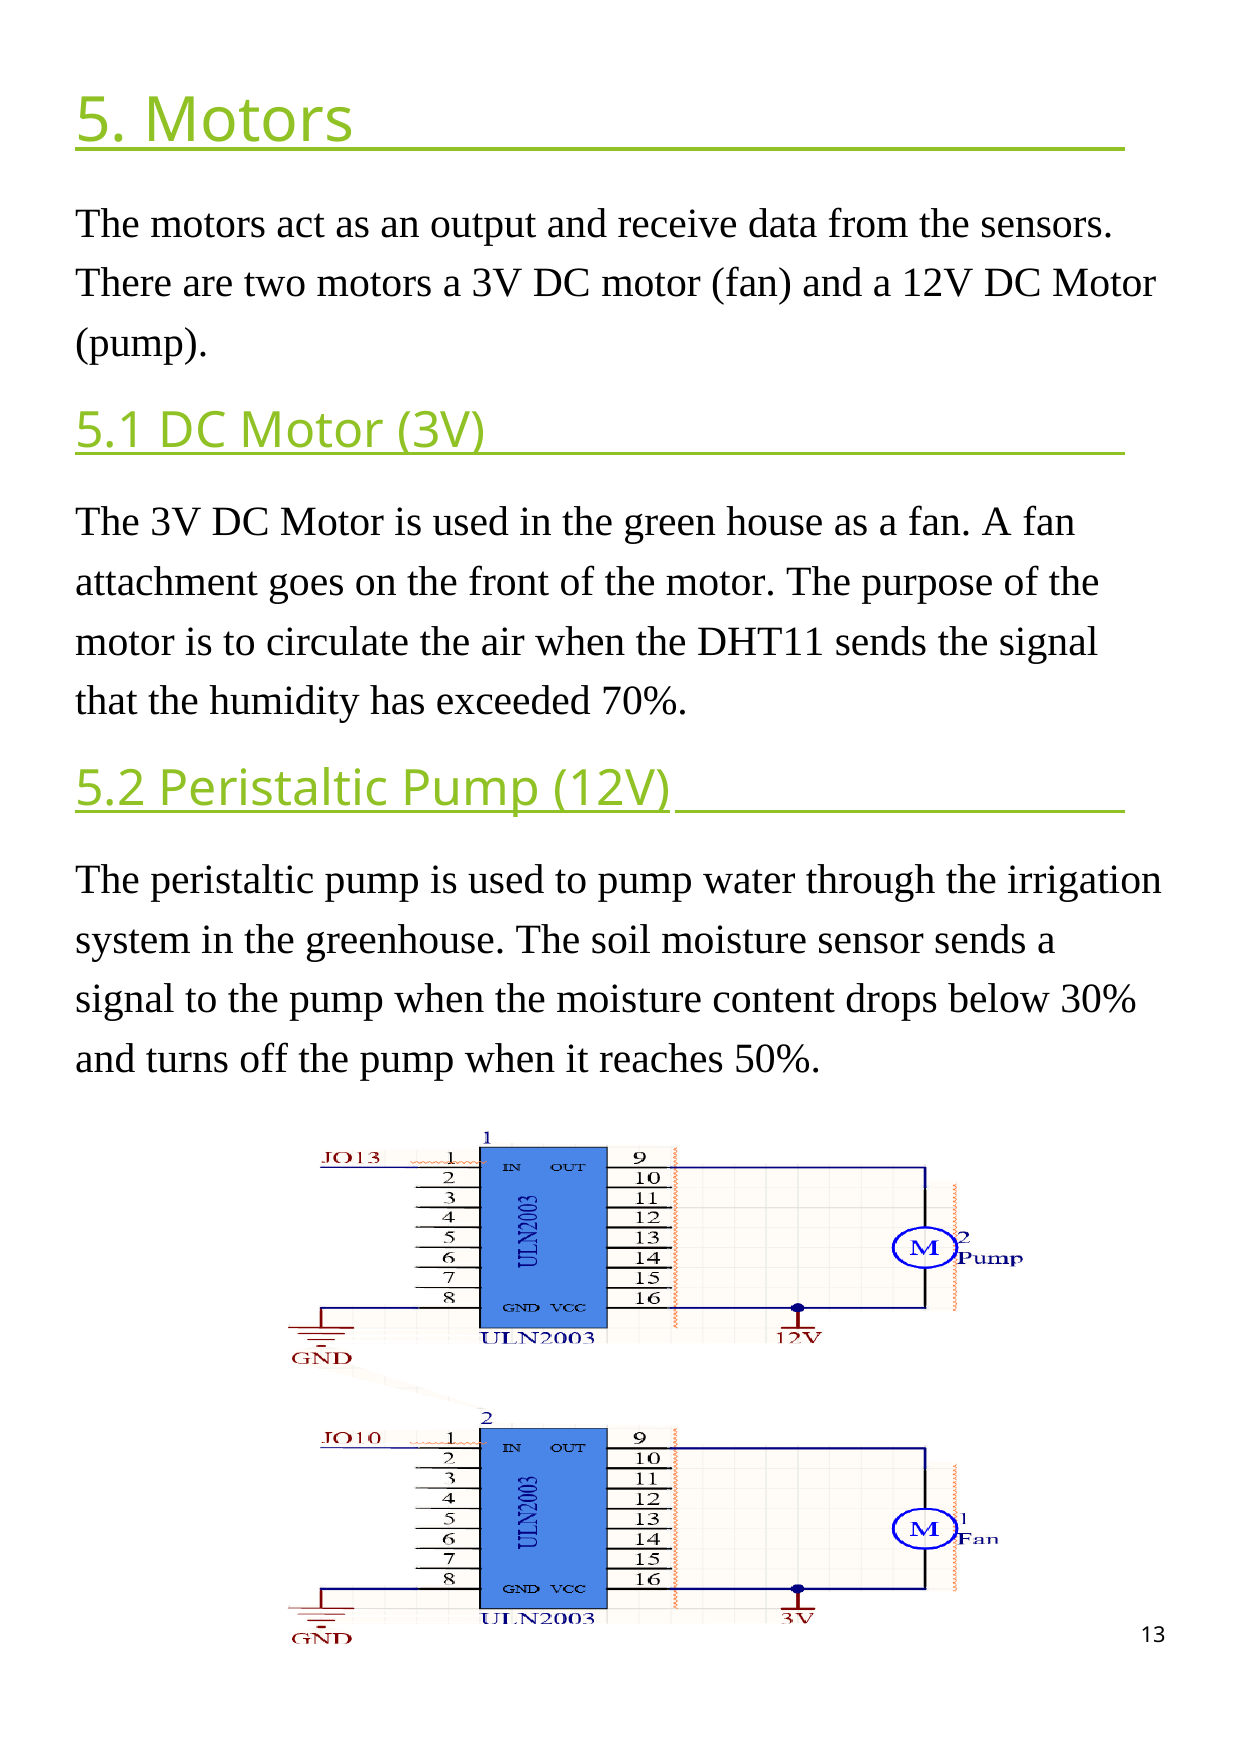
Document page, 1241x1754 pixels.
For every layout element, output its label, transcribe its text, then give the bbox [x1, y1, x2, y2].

text 5. Motors [75, 75, 1165, 160]
text 5.1 DC Motor (3V) [75, 394, 1165, 462]
text The 3V DC Motor is used in the green house as a fan. A fan attachment goes on the front of the motor. The purpose of the motor is to circulate the air when the DHT11 sends the signal that the humidity has exceeded 70%. [75, 496, 1165, 724]
text The motors act as an output and receive data from the sensors. There are two motors a 3V DC motor (fan) and a 12V DC Motor (pump). [75, 198, 1165, 366]
text The peristaltic pump is used to pump water through the irrigation system in the greenhouse. The soil moisture sensor sends a signal to the pump when the moisture content drops below 30% and turns off the pump when it reaches 50%. [75, 854, 1165, 1082]
text 5.2 Peristaltic Pump (12V) [75, 752, 1165, 821]
